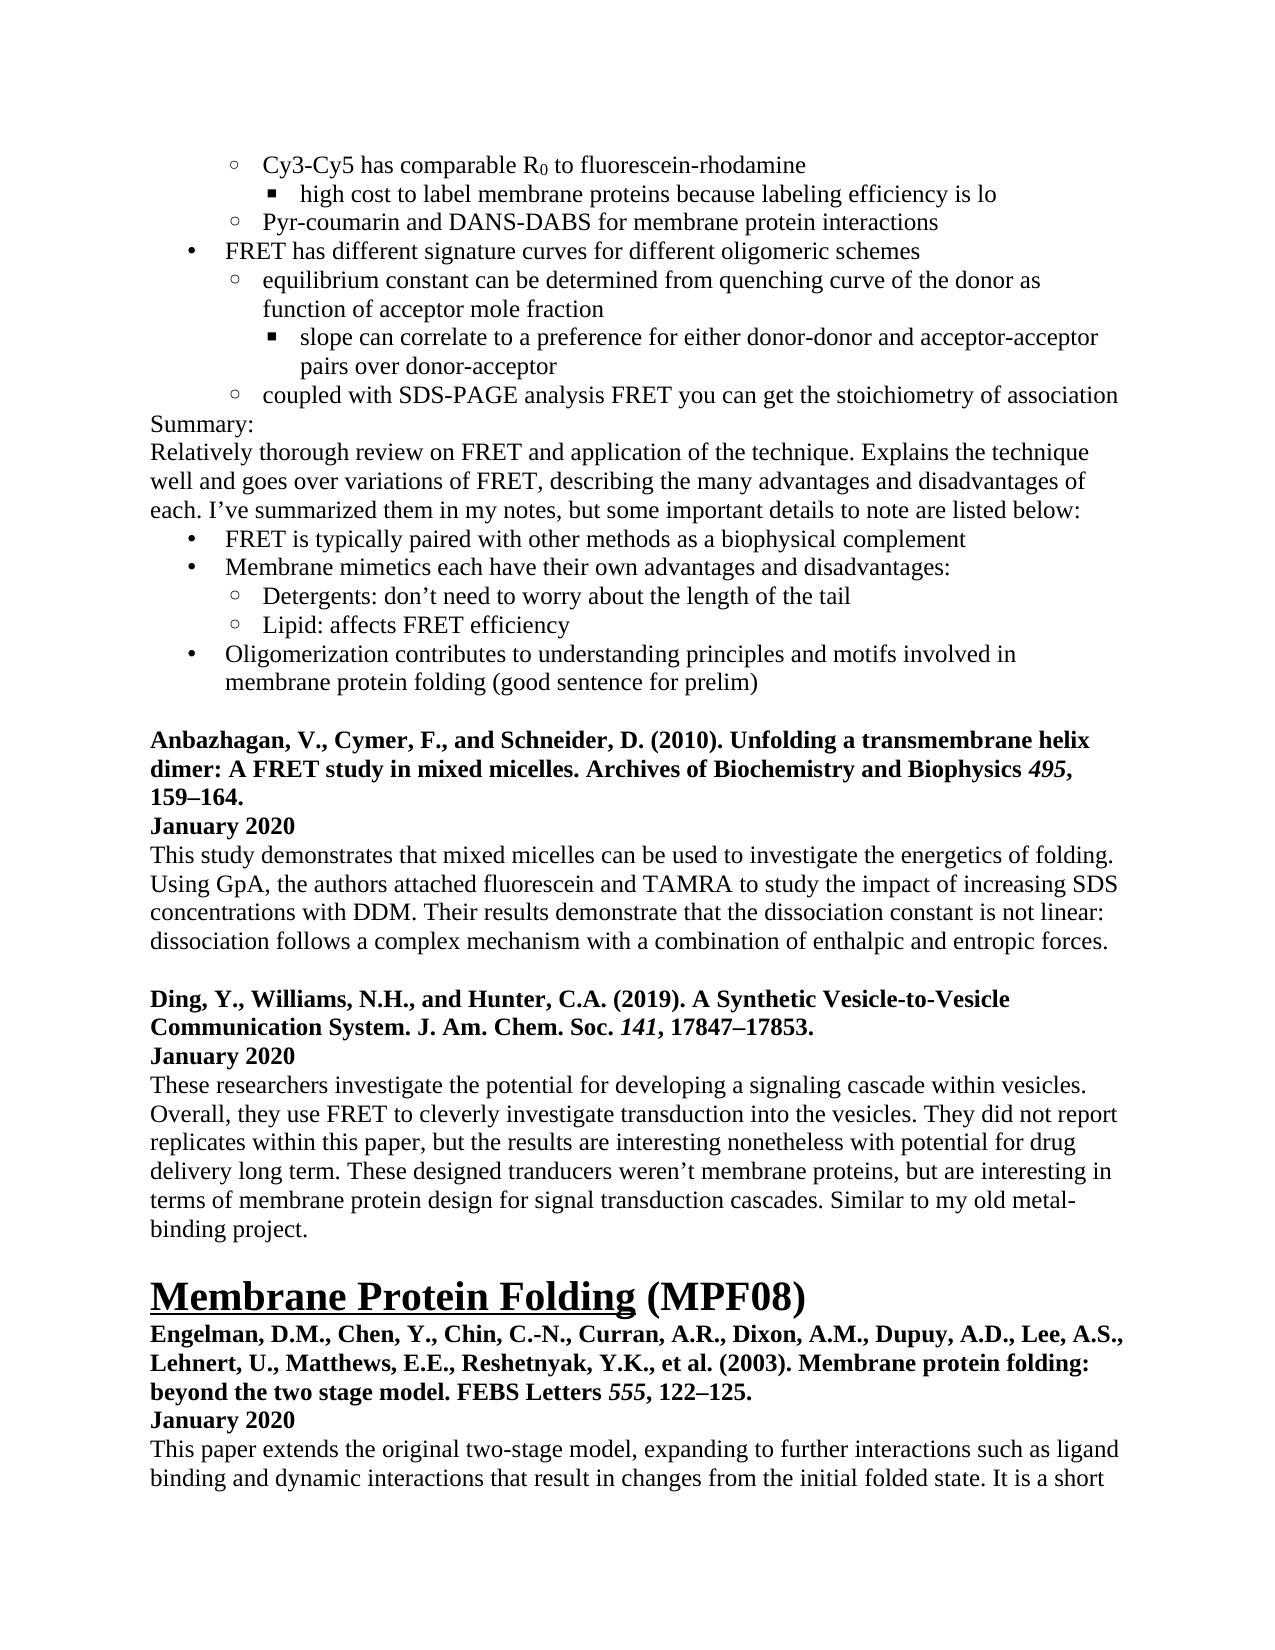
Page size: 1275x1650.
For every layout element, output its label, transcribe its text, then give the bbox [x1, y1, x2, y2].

list Lipid: affects FRET efficiency [225, 610, 1125, 639]
text Engelman, D.M., Chen, Y., Chin, C.-N., Curran, A.R., Dixon, A.M., Dupuy, A.D., Lee, A.S., Lehnert, U., Matthews, E.E., Reshetnyak, Y.K., et al. (2003). Membrane protein folding: beyond the two stage model. FEBS Letters 555, 122–125. [150, 1319, 1125, 1405]
list Cy3-Cy5 has comparable R0 to fluorescein-rhodamine [225, 150, 1125, 179]
text Anbazhagan, V., Cymer, F., and Schneider, D. (2010). Unfolding a transmembrane helix dimer: A FRET study in mixed micelles. Archives of Biochemistry and Biophysics 495, 159–164. [150, 725, 1125, 811]
text January 2020 [150, 1405, 1125, 1434]
list slope can correlate to a preference for either donor-donor and acceptor-acceptor pairs over donor-acceptor [262, 322, 1125, 380]
list Membrane mimetics each have their own advantages and disadvantages: [187, 552, 1125, 581]
text This study demonstrates that mixed micelles can be used to investigate the energetics of folding. Using GpA, the authors attached fluorescein and TAMRA to study the impact of increasing SDS concentrations with DDM. Their results demonstrate that the dissociation constant is not linear: dissociation follows a complex mechanism with a combination of enthalpic and entropic forces. [150, 840, 1125, 955]
list Pyr-coumarin and DANS-DABS for membrane protein interactions [225, 207, 1125, 236]
text Membrane Protein Folding (MPF08) [150, 1271, 1125, 1319]
text January 2020 [150, 1041, 1125, 1070]
list Detergents: don’t need to worry about the length of the tail [225, 581, 1125, 610]
list equilibrium constant can be determined from quenching curve of the donor as function of acceptor mole fraction [225, 265, 1125, 322]
text This paper extends the original two-stage model, expanding to further interactions such as ligand binding and dynamic interactions that result in changes from the initial folded state. It is a short [150, 1434, 1125, 1492]
list FRET has different signature curves for different oligomeric schemes [187, 236, 1125, 265]
text January 2020 [150, 811, 1125, 840]
list FRET is typically paired with other methods as a biophysical complement [187, 524, 1125, 552]
text These researchers investigate the potential for developing a signaling cascade within vesicles. Overall, they use FRET to cleverly investigate transduction into the vesicles. They did not report replicates within this paper, but the results are interesting nonetheless with potential for drug delivery long term. These designed tranducers weren’t membrane proteins, but are interesting in terms of membrane protein design for signal transduction cascades. Similar to my old metal-binding project. [150, 1070, 1125, 1242]
list coupled with SDS-PAGE analysis FRET you can get the stoichiometry of association [225, 380, 1125, 409]
text Relatively thorough review on FRET and application of the technique. Explains the technique well and goes over variations of FRET, describing the many advantages and disadvantages of each. I’ve summarized them in my notes, but some important details to note are listed below: [150, 437, 1125, 524]
text Summary: [150, 409, 1125, 437]
list high cost to label membrane proteins because labeling efficiency is lo [262, 179, 1125, 207]
list Oligomerization contributes to understanding principles and motifs involved in membrane protein folding (good sentence for prelim) [187, 639, 1125, 696]
text Ding, Y., Williams, N.H., and Hunter, C.A. (2019). A Synthetic Vesicle-to-Vesicle Communication System. J. Am. Chem. Soc. 141, 17847–17853. [150, 984, 1125, 1041]
